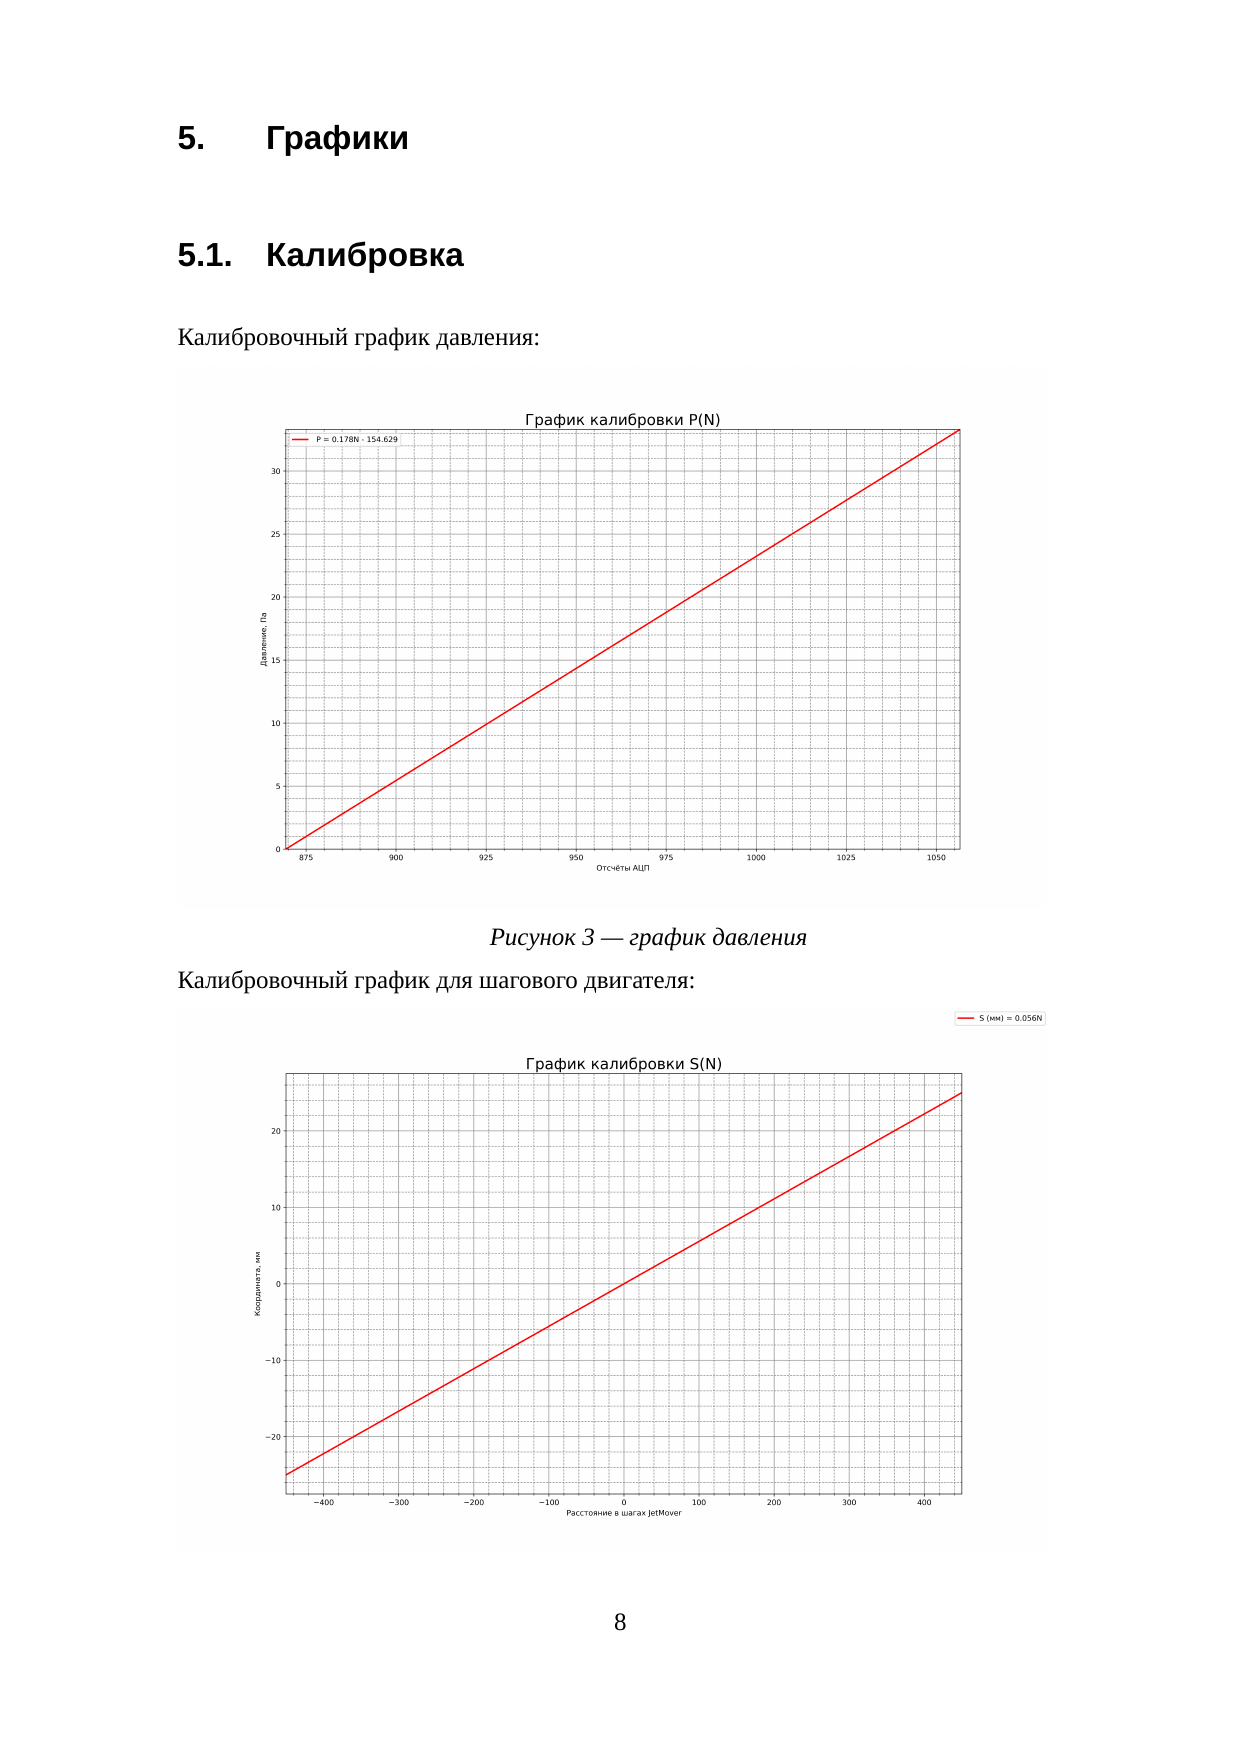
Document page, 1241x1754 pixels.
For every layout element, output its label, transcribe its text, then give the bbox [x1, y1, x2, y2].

text Калибровочный график для шагового двигателя: [118, 966, 1122, 994]
subtitle Калибровка [118, 235, 1122, 273]
text Рисунок 3 — график давления [118, 922, 1122, 951]
text Калибровочный график давления: [118, 322, 1122, 351]
picture [177, 1008, 1049, 1554]
subtitle Графики [118, 118, 1122, 157]
picture [177, 365, 1047, 909]
